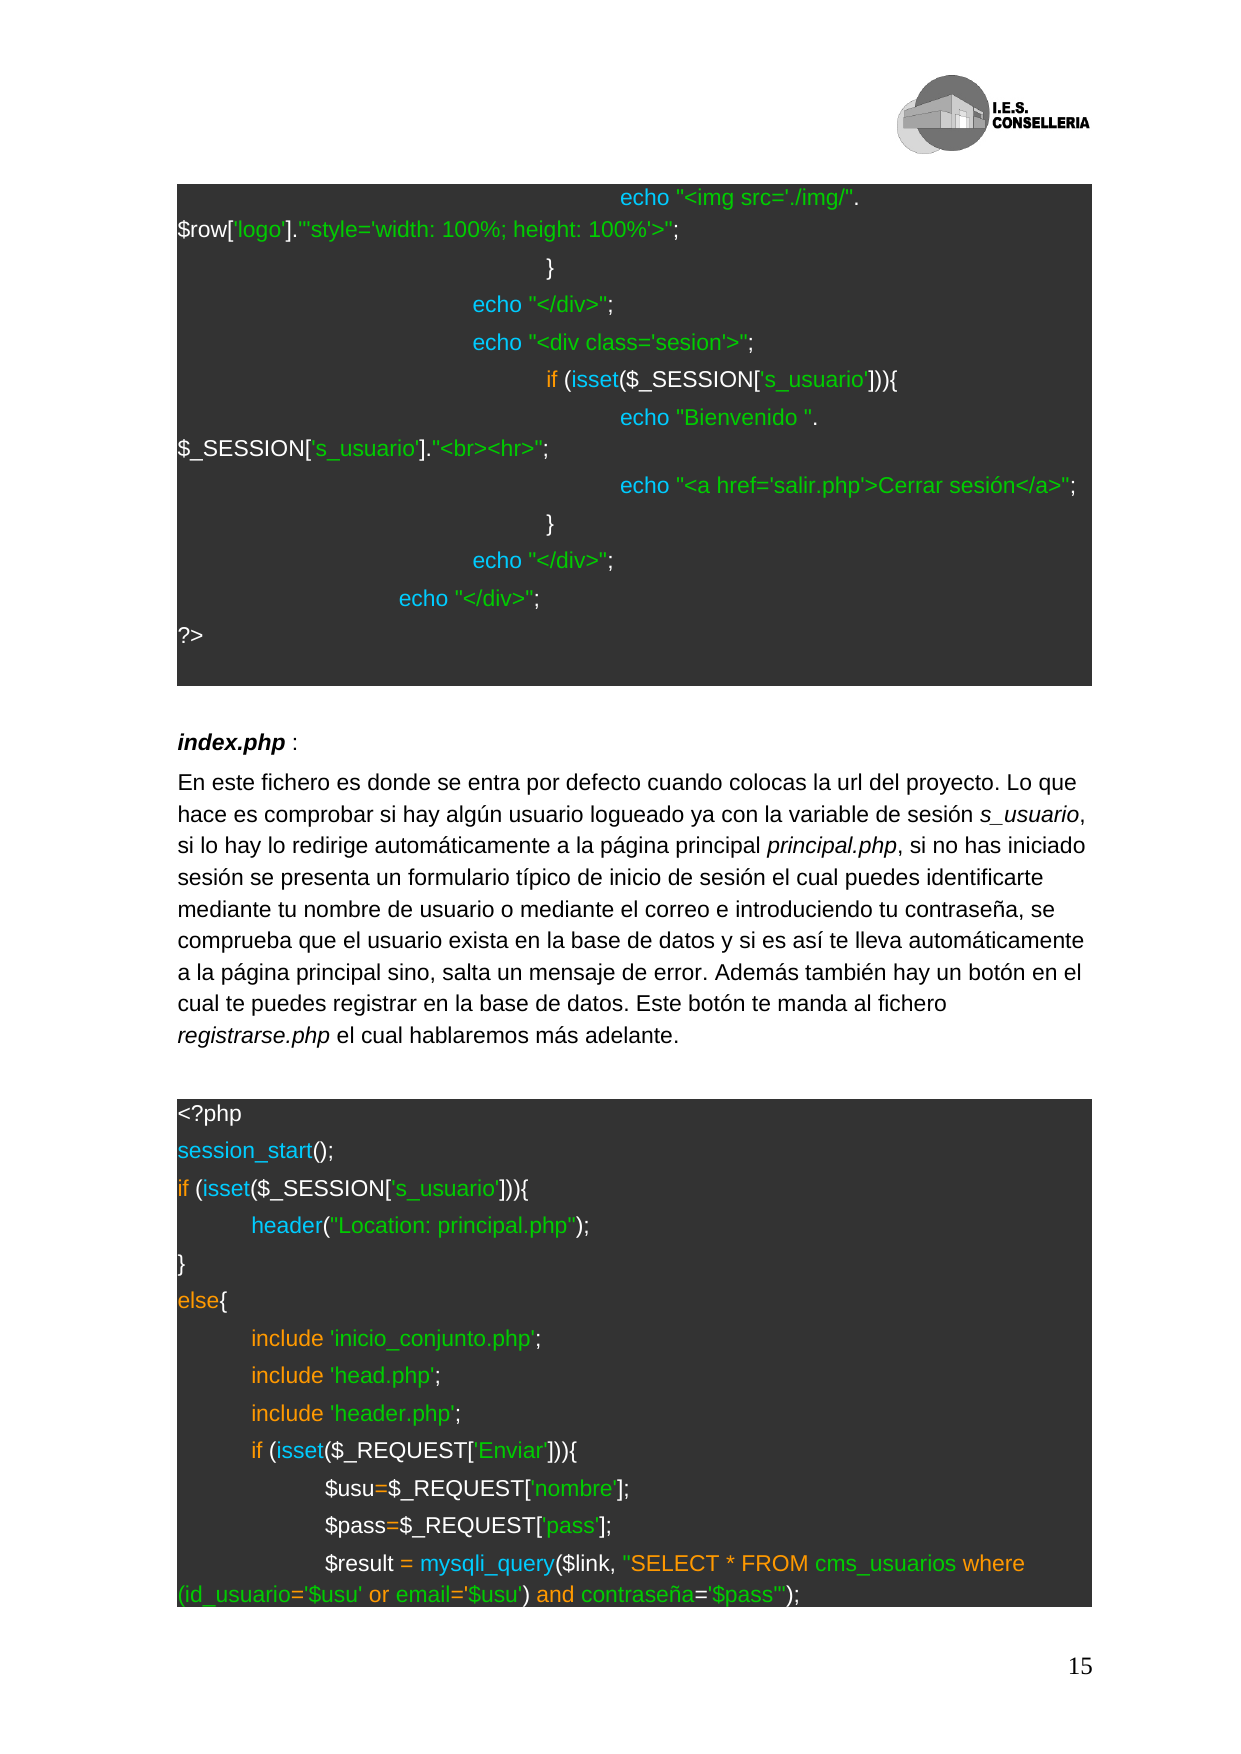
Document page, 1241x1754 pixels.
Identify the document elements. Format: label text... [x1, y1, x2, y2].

text else{ [177, 1287, 1092, 1313]
text $usu=$_REQUEST['nombre']; [177, 1474, 1092, 1501]
text <?php [177, 1099, 1092, 1126]
text if (isset($_SESSION['s_usuario'])){ [177, 366, 1092, 392]
text echo "<div class='sesion'>"; [177, 328, 1092, 355]
text session_start(); [177, 1137, 1092, 1163]
text En este fichero es donde se entra por defecto cuando colocas la url del proyecto. Lo que hace es comprobar si hay algún usuario logueado ya con la variable de sesión s_usuario, si lo hay lo redirige automáticamente a la página principal principal.php, si no has iniciado sesión se presenta un formulario típico de inicio de sesión el cual puedes identificarte mediante tu nombre de usuario o mediante el correo e introduciendo tu contraseña, se comprueba que el usuario exista en la base de datos y si es así te lleva automáticamente a la página principal sino, salta un mensaje de error. Además también hay un botón en el cual te puedes registrar en la base de datos. Este botón te manda al fichero registrarse.php el cual hablaremos más adelante. [177, 769, 1092, 1048]
text echo "<img src='./img/".$row['logo']."'style='width: 100%; height: 100%'>"; [177, 184, 1092, 242]
picture [894, 73, 1093, 155]
text include 'inicio_conjunto.php'; [177, 1324, 1092, 1351]
text } [177, 253, 1092, 280]
text echo "Bienvenido ".$_SESSION['s_usuario']."<br><hr>"; [177, 403, 1092, 461]
text if (isset($_REQUEST['Enviar'])){ [177, 1437, 1092, 1463]
text include 'head.php'; [177, 1362, 1092, 1388]
text echo "</div>"; [177, 291, 1092, 317]
text echo "<a href='salir.php'>Cerrar sesión</a>"; [177, 472, 1092, 499]
text echo "</div>"; [177, 547, 1092, 574]
text ?> [177, 622, 1092, 649]
text header("Location: principal.php"); [177, 1212, 1092, 1238]
text index.php : [177, 729, 1092, 755]
text $pass=$_REQUEST['pass']; [177, 1512, 1092, 1538]
text if (isset($_SESSION['s_usuario'])){ [177, 1174, 1092, 1201]
text echo "</div>"; [177, 585, 1092, 611]
text } [177, 1249, 1092, 1276]
text } [177, 510, 1092, 536]
text include 'header.php'; [177, 1399, 1092, 1426]
text $result = mysqli_query($link, "SELECT * FROM cms_usuarios where (id_usuario='$usu' or email='$usu') and contraseña='$pass'"); [177, 1549, 1092, 1607]
